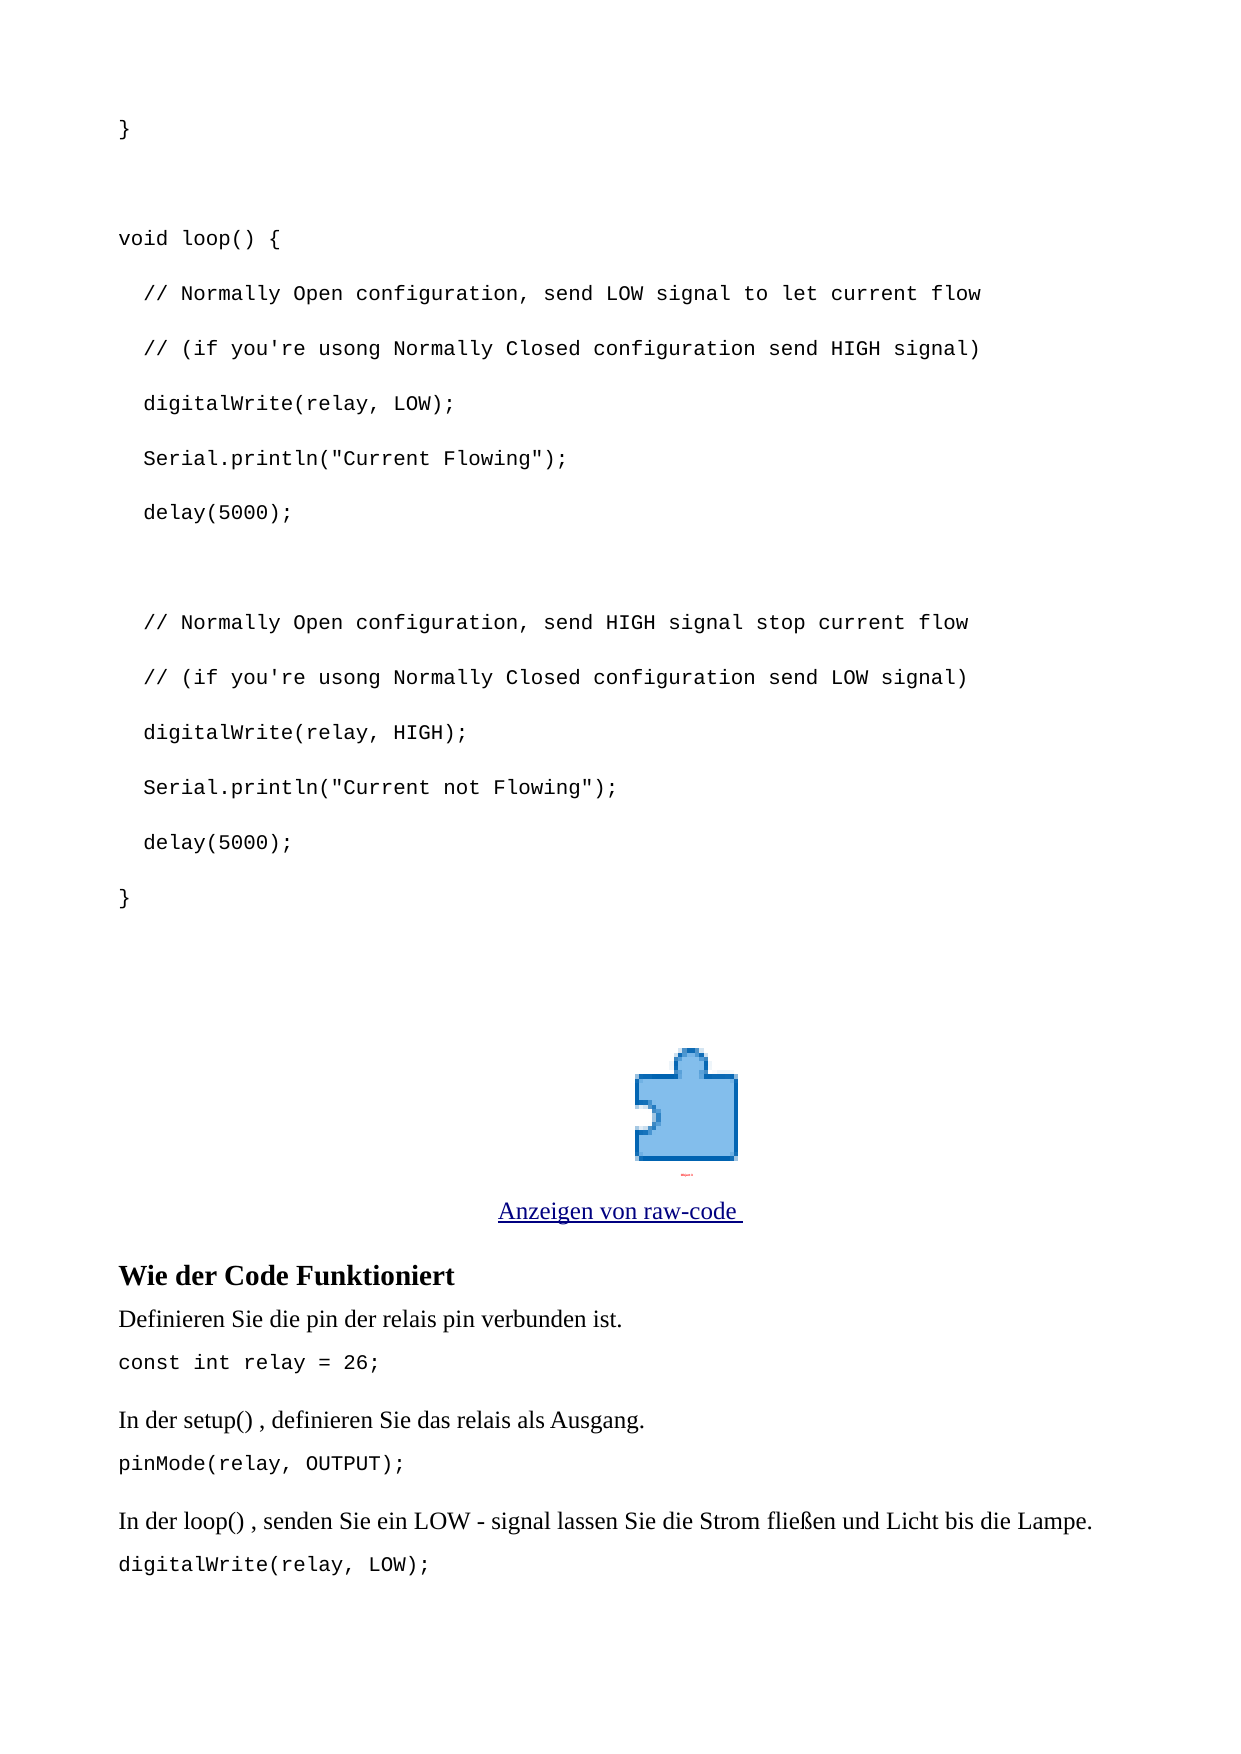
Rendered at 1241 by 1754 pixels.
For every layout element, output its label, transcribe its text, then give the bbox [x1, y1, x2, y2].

subtitle Wie der Code Funktioniert [118, 1258, 1122, 1292]
text // Normally Open configuration, send HIGH signal stop current flow [118, 612, 1122, 636]
text digitalWrite(relay, LOW); [118, 1553, 1122, 1577]
text Serial.println("Current not Flowing"); [118, 777, 1122, 801]
text digitalWrite(relay, LOW); [118, 393, 1122, 416]
text Definieren Sie die pin der relais pin verbunden ist. [118, 1304, 1122, 1333]
text const int relay = 26; [118, 1352, 1122, 1376]
text } [118, 887, 1122, 910]
text // (if you're usong Normally Closed configuration send HIGH signal) [118, 338, 1122, 361]
text // (if you're usong Normally Closed configuration send LOW signal) [118, 667, 1122, 691]
text digitalWrite(relay, HIGH); [118, 722, 1122, 746]
text Serial.println("Current Flowing"); [118, 447, 1122, 471]
text pinMode(relay, OUTPUT); [118, 1453, 1122, 1476]
text In der loop() , senden Sie ein LOW - signal lassen Sie die Strom fließen und Licht bis die Lampe. [118, 1506, 1122, 1535]
text Anzeigen von raw-code [118, 1196, 1122, 1225]
text void loop() { [118, 228, 1122, 252]
text delay(5000); [118, 832, 1122, 855]
text delay(5000); [118, 502, 1122, 526]
text } [118, 118, 1122, 142]
text // Normally Open configuration, send LOW signal to let current flow [118, 283, 1122, 306]
text In der setup() , definieren Sie das relais als Ausgang. [118, 1405, 1122, 1434]
